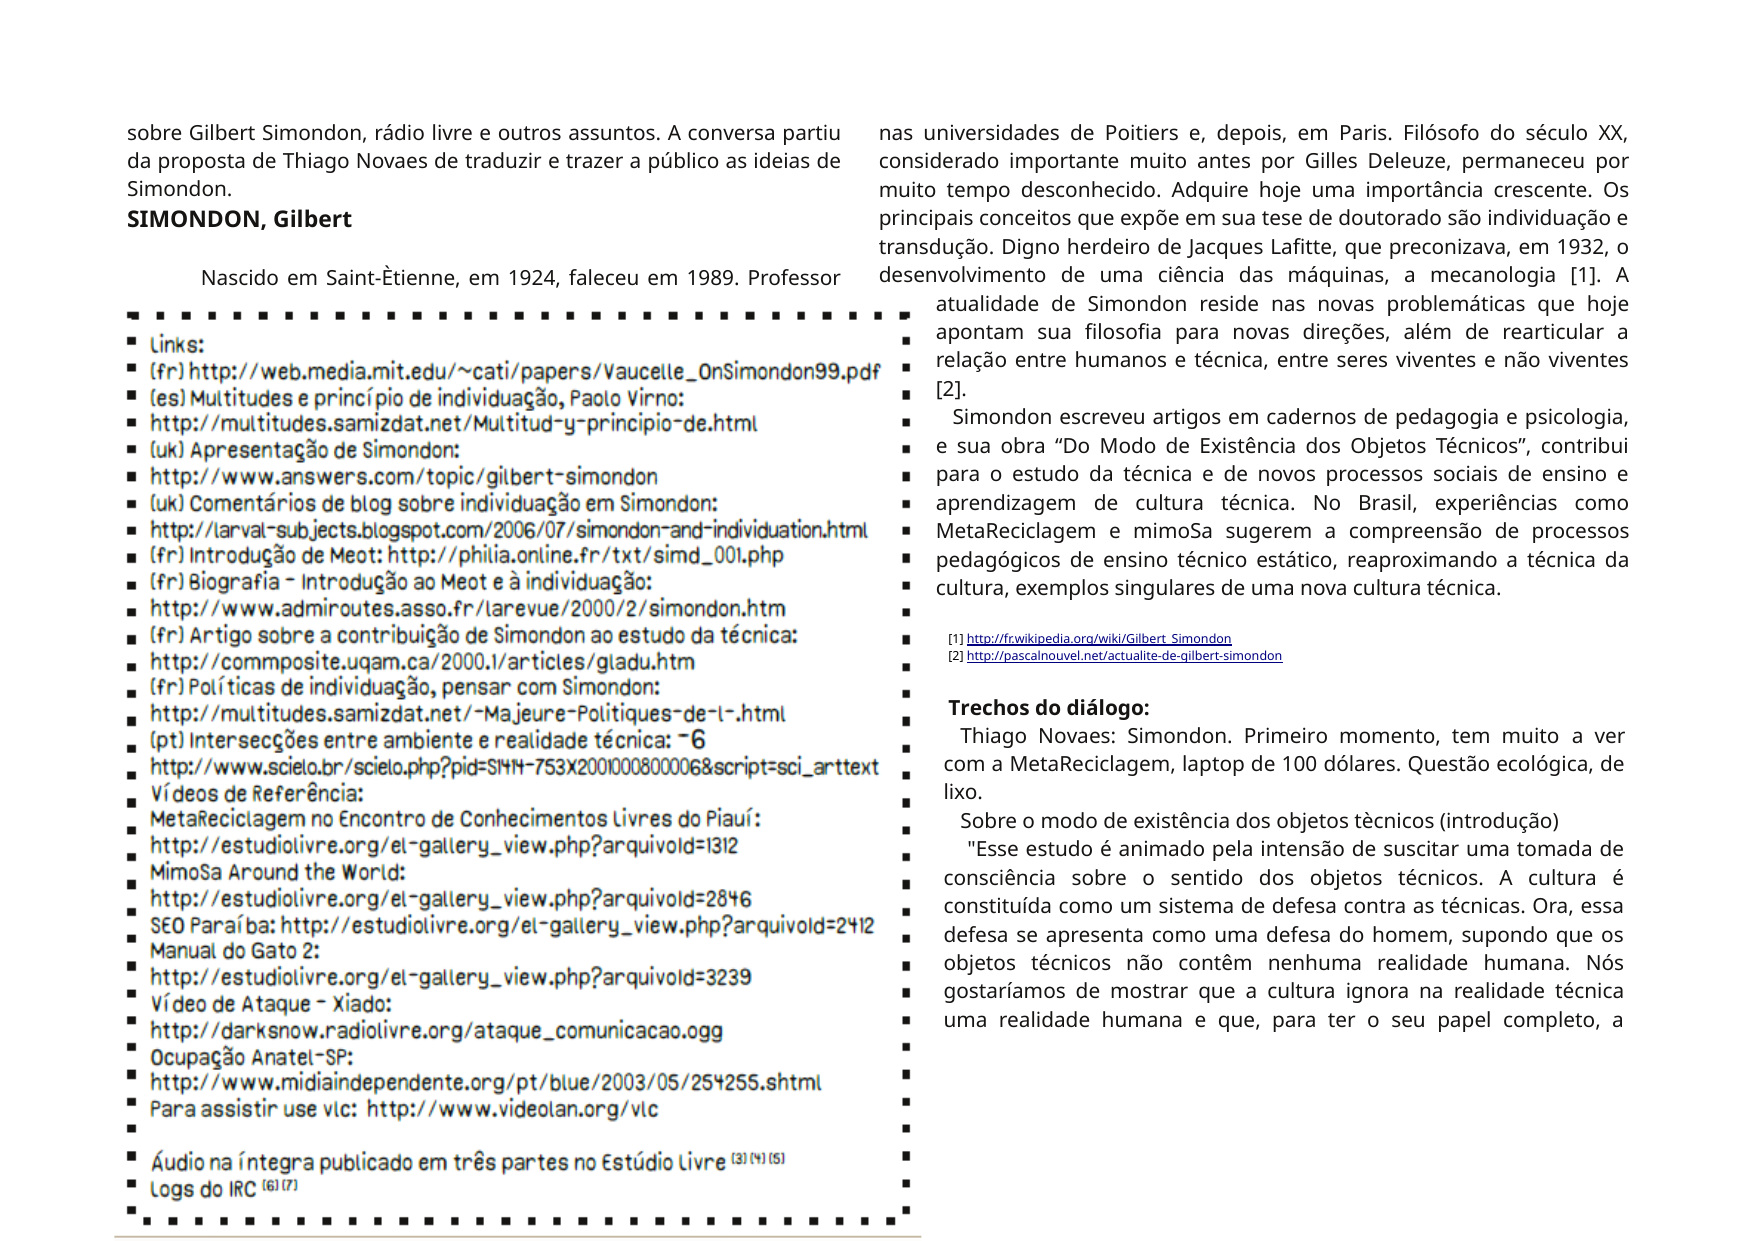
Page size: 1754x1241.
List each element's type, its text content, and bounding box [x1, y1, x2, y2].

text Thiago Novaes: Simondon. Primeiro momento, tem muito a ver com a MetaReciclagem, laptop de 100 dólares. Questão ecológica, de lixo. [922, 721, 1625, 806]
text "Esse estudo é animado pela intensão de suscitar uma tomada de consciência sobre o sentido dos objetos técnicos. A cultura é constituída como um sistema de defesa contra as técnicas. Ora, essa defesa se apresenta como uma defesa do homem, supondo que os objetos técnicos não contêm nenhuma realidade humana. Nós gostaríamos de mostrar que a cultura ignora na realidade técnica uma realidade humana e que, para ter o seu papel completo, a [922, 834, 1625, 1033]
text Nascido em Saint-Ètienne, em 1924, faleceu em 1989. Professor [127, 263, 842, 291]
picture [114, 298, 922, 1241]
text SIMONDON, Gilbert [127, 203, 842, 234]
text [2] http://pascalnouvel.net/actualite-de-gilbert-simondon [922, 647, 1636, 664]
text Simondon escreveu artigos em cadernos de pedagogia e psicologia, e sua obra “Do Modo de Existência dos Objetos Técnicos”, contribui para o estudo da técnica e de novos processos sociais de ensino e aprendizagem de cultura técnica. No Brasil, experiências como MetaReciclagem e mimoSa sugerem a compreensão de processos pedagógicos de ensino técnico estático, reaproximando a técnica da cultura, exemplos singulares de uma nova cultura técnica. [922, 402, 1630, 602]
text Trechos do diálogo: [922, 693, 1636, 721]
text nas universidades de Poitiers e, depois, em Paris. Filósofo do século XX, considerado importante muito antes por Gilles Deleuze, permaneceu por muito tempo desconhecido. Adquire hoje uma importância crescente. Os principais conceitos que expõe em sua tese de doutorado são individuação e transdução. Digno herdeiro de Jacques Lafitte, que preconizava, em 1932, o desenvolvimento de uma ciência das máquinas, a mecanologia [1]. A atualidade de Simondon reside nas novas problemáticas que hoje apontam sua filosofia para novas direções, além de rearticular a relação entre humanos e técnica, entre seres viventes e não viventes [2]. [878, 118, 1630, 402]
text sobre Gilbert Simondon, rádio livre e outros assuntos. A conversa partiu da proposta de Thiago Novaes de traduzir e trazer a público as ideias de Simondon. [127, 118, 842, 203]
text [1] http://fr.wikipedia.org/wiki/Gilbert_Simondon [922, 630, 1636, 647]
text Sobre o modo de existência dos objetos tècnicos (introdução) [922, 806, 1625, 834]
